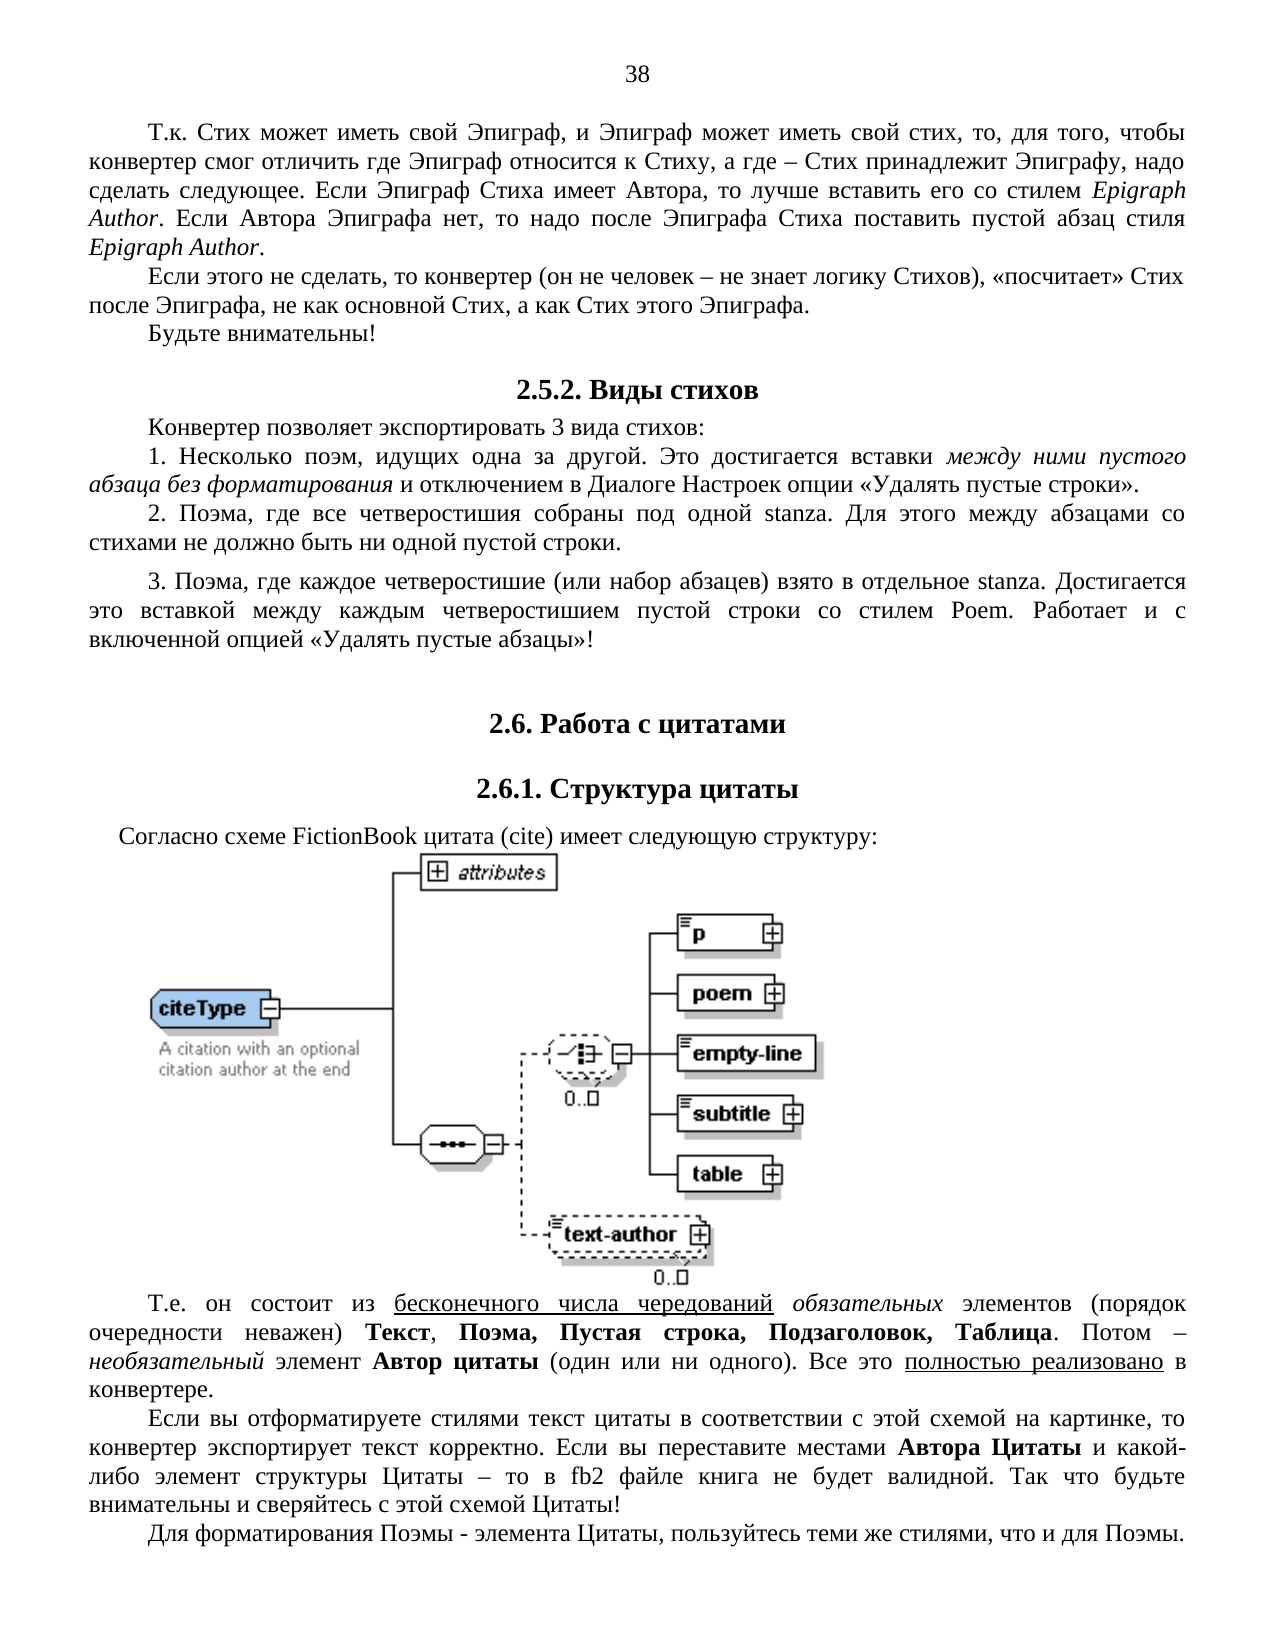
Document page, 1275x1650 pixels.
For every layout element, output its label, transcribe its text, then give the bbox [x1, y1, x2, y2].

text Т.е. он состоит из бесконечного числа чередований обязательных элементов (порядок очередности неважен) Текст, Поэма, Пустая строка, Подзаголовок, Таблица. Потом – необязательный элемент Автор цитаты (один или ни одного). Все это полностью реализовано в конвертере. [89, 1288, 1186, 1403]
subtitle 2.5.2. Виды стихов [89, 372, 1186, 406]
text 2. Поэма, где все четверостишия собраны под одной stanza. Для этого между абзацами со стихами не должно быть ни одной пустой строки. [89, 498, 1186, 556]
text Согласно схеме FictionBook цитата (cite) имеет следующую структуру: [89, 821, 1186, 850]
text Конвертер позволяет экспортировать 3 вида стихов: [89, 412, 1186, 441]
subtitle 2.6. Работа с цитатами [89, 706, 1186, 740]
text Если этого не сделать, то конвертер (он не человек – не знает логику Стихов), «посчитает» Стих после Эпиграфа, не как основной Стих, а как Стих этого Эпиграфа. [89, 261, 1186, 318]
text Для форматирования Поэмы - элемента Цитаты, пользуйтесь теми же стилями, что и для Поэмы. [89, 1518, 1186, 1547]
text Если вы отформатируете стилями текст цитаты в соответствии с этой схемой на картинке, то конвертер экспортирует текст корректно. Если вы переставите местами Автора Цитаты и какой-либо элемент структуры Цитаты – то в fb2 файле книга не будет валидной. Так что будьте внимательны и сверяйтесь с этой схемой Цитаты! [89, 1403, 1186, 1518]
text 1. Несколько поэм, идущих одна за другой. Это достигается вставки между ними пустого абзаца без форматирования и отключением в Диалоге Настроек опции «Удалять пустые строки». [89, 441, 1186, 498]
text 3. Поэма, где каждое четверостишие (или набор абзацев) взято в отдельное stanza. Достигается это вставкой между каждым четверостишием пустой строки со стилем Poem. Работает и с включенной опцией «Удалять пустые абзацы»! [89, 566, 1186, 652]
text Т.к. Стих может иметь свой Эпиграф, и Эпиграф может иметь свой стих, то, для того, чтобы конвертер смог отличить где Эпиграф относится к Стиху, а где – Стих принадлежит Эпиграфу, надо сделать следующее. Если Эпиграф Стиха имеет Автора, то лучше вставить его со стилем Epigraph Author. Если Автора Эпиграфа нет, то надо после Эпиграфа Стиха поставить пустой абзац стиля Epigraph Author. [89, 117, 1186, 261]
text Будьте внимательны! [89, 318, 1186, 347]
subtitle 2.6.1. Структура цитаты [89, 771, 1186, 804]
